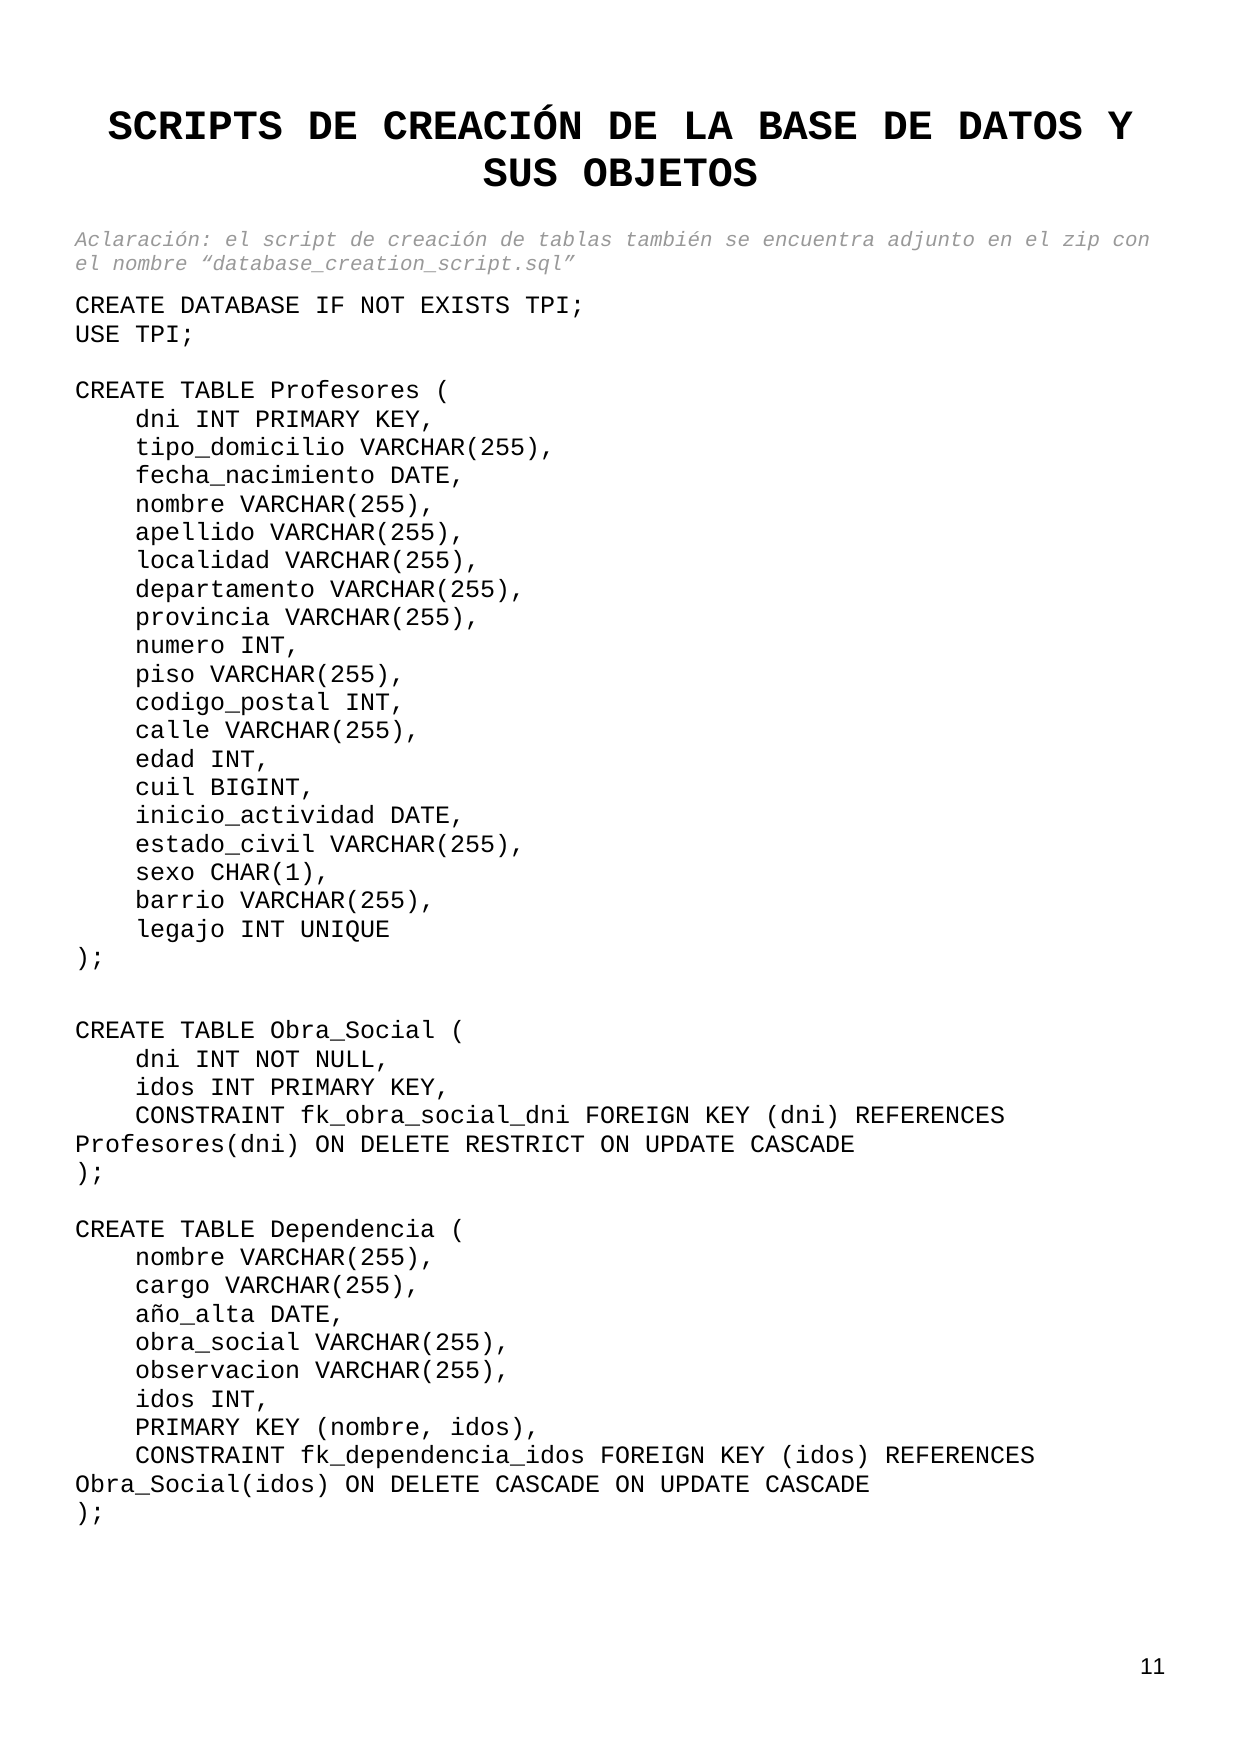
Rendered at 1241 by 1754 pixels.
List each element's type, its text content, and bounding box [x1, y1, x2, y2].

text sexo CHAR(1), [75, 860, 1165, 888]
text ); [75, 1160, 1165, 1188]
text nombre VARCHAR(255), [75, 491, 1165, 520]
text calle VARCHAR(255), [75, 718, 1165, 746]
text numero INT, [75, 633, 1165, 661]
text edad INT, [75, 746, 1165, 775]
text CREATE TABLE Dependencia ( [75, 1216, 1165, 1245]
text Aclaración: el script de creación de tablas también se encuentra adjunto en el zip con el nombre “database_creation_script.sql” [75, 229, 1165, 276]
text idos INT, [75, 1386, 1165, 1415]
text CREATE TABLE Profesores ( [75, 378, 1165, 406]
text estado_civil VARCHAR(255), [75, 831, 1165, 860]
text idos INT PRIMARY KEY, [75, 1075, 1165, 1103]
text CONSTRAINT fk_obra_social_dni FOREIGN KEY (dni) REFERENCES Profesores(dni) ON DELETE RESTRICT ON UPDATE CASCADE [75, 1103, 1165, 1160]
text provincia VARCHAR(255), [75, 605, 1165, 633]
text localidad VARCHAR(255), [75, 548, 1165, 576]
text apellido VARCHAR(255), [75, 520, 1165, 548]
text año_alta DATE, [75, 1301, 1165, 1330]
text dni INT NOT NULL, [75, 1046, 1165, 1075]
text inicio_actividad DATE, [75, 803, 1165, 831]
text ); [75, 1500, 1165, 1528]
text dni INT PRIMARY KEY, [75, 406, 1165, 435]
text observacion VARCHAR(255), [75, 1358, 1165, 1386]
subtitle SCRIPTS DE CREACIÓN DE LA BASE DE DATOS Y SUS OBJETOS [75, 104, 1165, 199]
text departamento VARCHAR(255), [75, 576, 1165, 605]
text cargo VARCHAR(255), [75, 1273, 1165, 1301]
text USE TPI; [75, 321, 1165, 350]
text codigo_postal INT, [75, 690, 1165, 718]
text PRIMARY KEY (nombre, idos), [75, 1415, 1165, 1443]
text piso VARCHAR(255), [75, 661, 1165, 690]
text obra_social VARCHAR(255), [75, 1330, 1165, 1358]
text tipo_domicilio VARCHAR(255), [75, 435, 1165, 463]
text barrio VARCHAR(255), [75, 888, 1165, 916]
text fecha_nacimiento DATE, [75, 463, 1165, 491]
text CONSTRAINT fk_dependencia_idos FOREIGN KEY (idos) REFERENCES Obra_Social(idos) ON DELETE CASCADE ON UPDATE CASCADE [75, 1443, 1165, 1500]
text CREATE DATABASE IF NOT EXISTS TPI; [75, 293, 1165, 321]
text nombre VARCHAR(255), [75, 1245, 1165, 1273]
text CREATE TABLE Obra_Social ( [75, 1018, 1165, 1046]
text cuil BIGINT, [75, 775, 1165, 803]
text ); [75, 945, 1165, 973]
text legajo INT UNIQUE [75, 916, 1165, 945]
